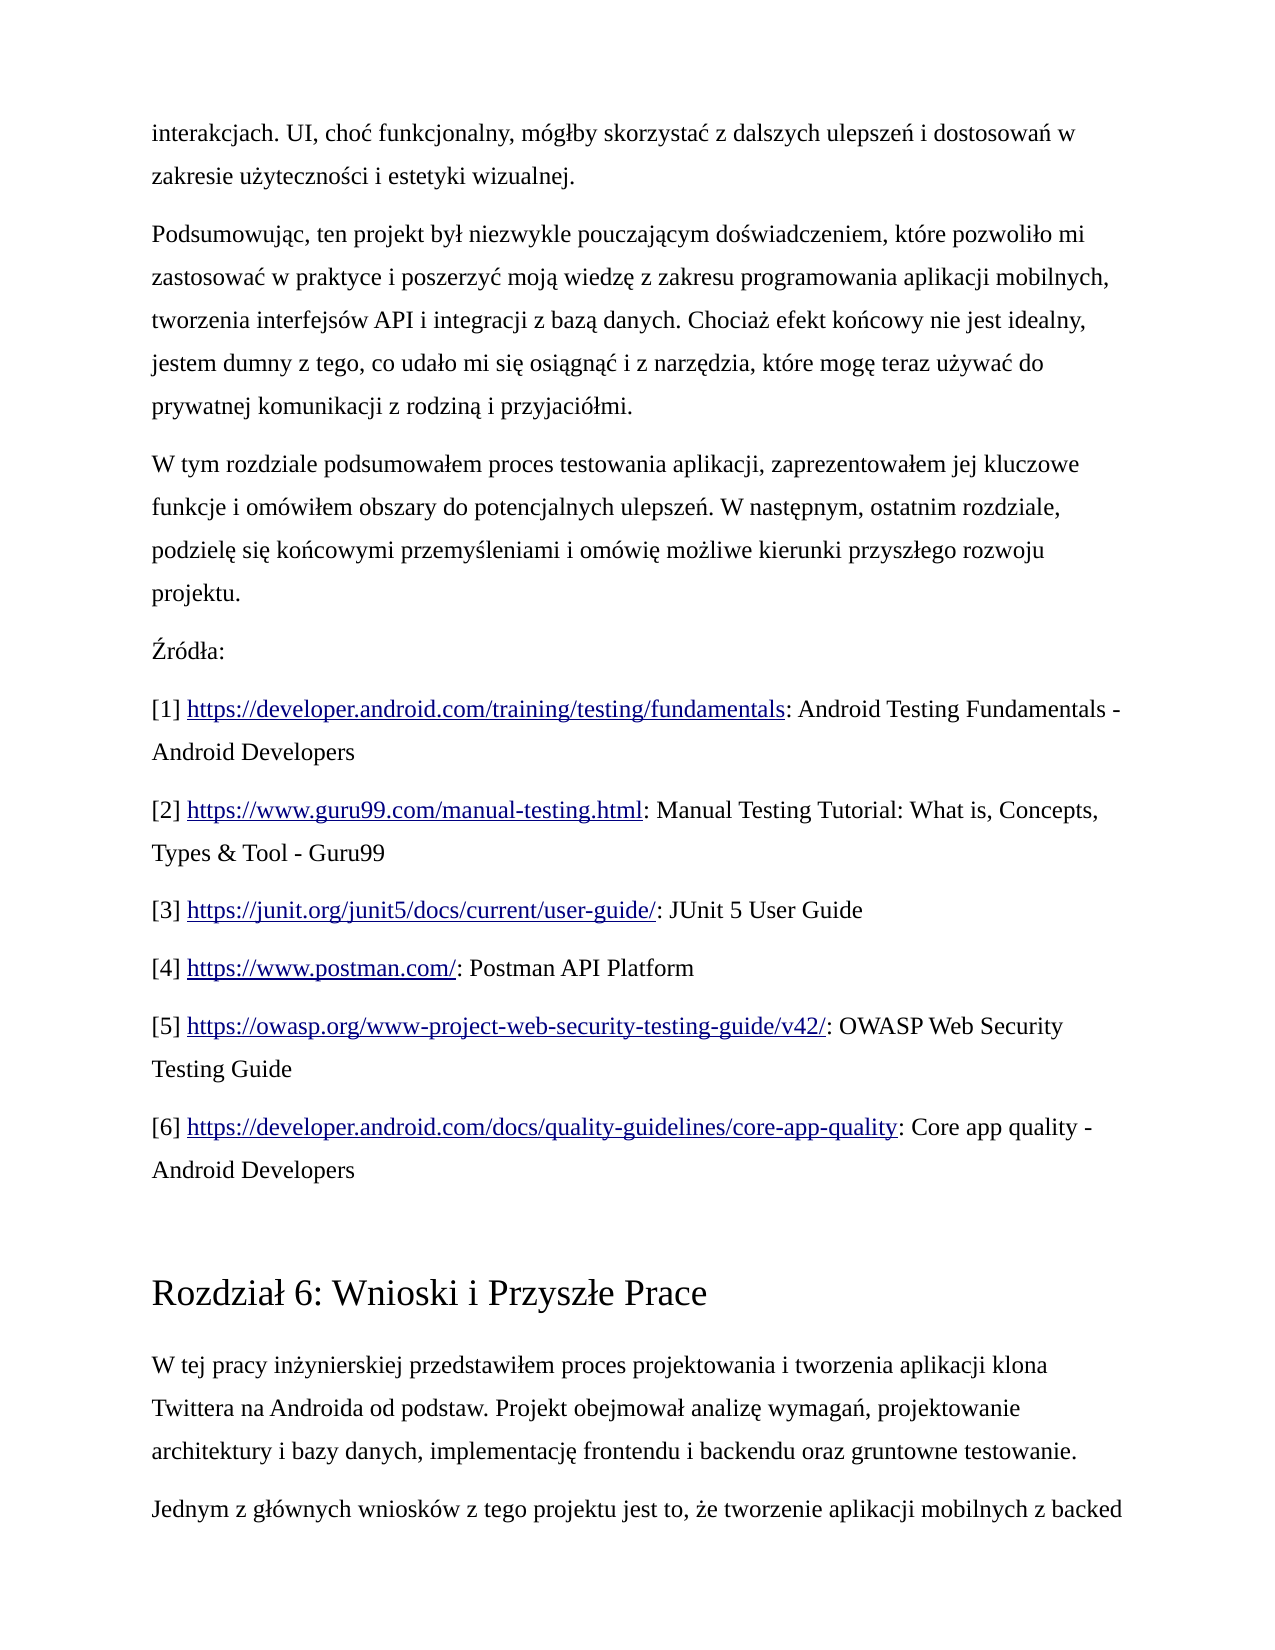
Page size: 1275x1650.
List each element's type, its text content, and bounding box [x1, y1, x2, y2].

text Rozdział 6: Wnioski i Przyszłe Prace [151, 1270, 1123, 1313]
text Jednym z głównych wniosków z tego projektu jest to, że tworzenie aplikacji mobilnych z backed [151, 1494, 1123, 1522]
text interakcjach. UI, choć funkcjonalny, mógłby skorzystać z dalszych ulepszeń i dostosowań w zakresie użyteczności i estetyki wizualnej. [151, 118, 1123, 190]
text [5] https://owasp.org/www-project-web-security-testing-guide/v42/: OWASP Web Security Testing Guide [151, 1011, 1123, 1083]
text Źródła: [151, 636, 1123, 665]
text W tej pracy inżynierskiej przedstawiłem proces projektowania i tworzenia aplikacji klona Twittera na Androida od podstaw. Projekt obejmował analizę wymagań, projektowanie architektury i bazy danych, implementację frontendu i backendu oraz gruntowne testowanie. [151, 1350, 1123, 1465]
text [2] https://www.guru99.com/manual-testing.html: Manual Testing Tutorial: What is, Concepts, Types & Tool - Guru99 [151, 795, 1123, 867]
text [4] https://www.postman.com/: Postman API Platform [151, 953, 1123, 982]
text [3] https://junit.org/junit5/docs/current/user-guide/: JUnit 5 User Guide [151, 896, 1123, 924]
text [6] https://developer.android.com/docs/quality-guidelines/core-app-quality: Core app quality - Android Developers [151, 1112, 1123, 1184]
text [1] https://developer.android.com/training/testing/fundamentals: Android Testing Fundamentals - Android Developers [151, 694, 1123, 766]
text W tym rozdziale podsumowałem proces testowania aplikacji, zaprezentowałem jej kluczowe funkcje i omówiłem obszary do potencjalnych ulepszeń. W następnym, ostatnim rozdziale, podzielę się końcowymi przemyśleniami i omówię możliwe kierunki przyszłego rozwoju projektu. [151, 449, 1123, 607]
text Podsumowując, ten projekt był niezwykle pouczającym doświadczeniem, które pozwoliło mi zastosować w praktyce i poszerzyć moją wiedzę z zakresu programowania aplikacji mobilnych, tworzenia interfejsów API i integracji z bazą danych. Chociaż efekt końcowy nie jest idealny, jestem dumny z tego, co udało mi się osiągnąć i z narzędzia, które mogę teraz używać do prywatnej komunikacji z rodziną i przyjaciółmi. [151, 219, 1123, 420]
